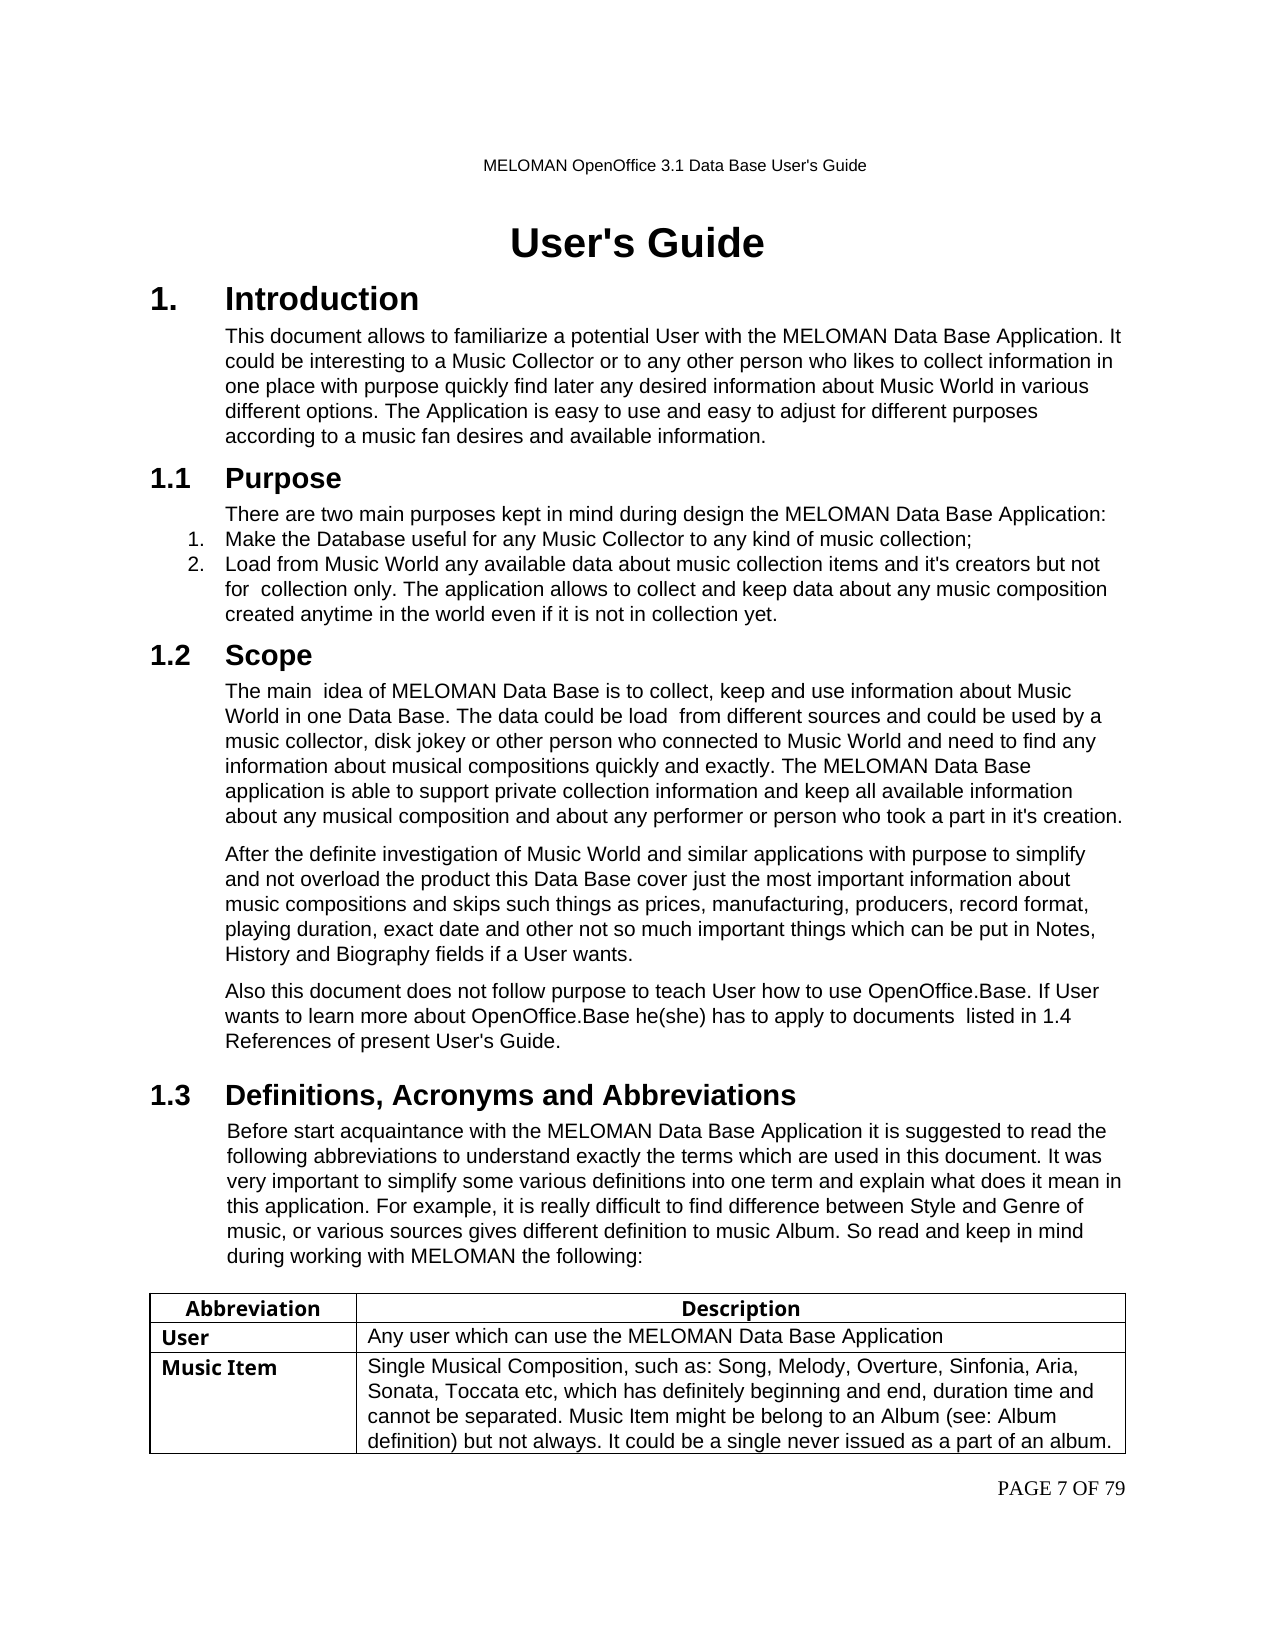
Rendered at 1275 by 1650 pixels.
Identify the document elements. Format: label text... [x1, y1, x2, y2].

subtitle Definitions, Acronyms and Abbreviations [150, 1078, 1125, 1111]
table_cell User [151, 1323, 356, 1352]
text This document allows to familiarize a potential User with the MELOMAN Data Base Application. It could be interesting to a Music Collector or to any other person who likes to collect information in one place with purpose quickly find later any desired information about Music World in various different options. The Application is easy to use and easy to adjust for different purposes according to a music fan desires and available information. [225, 323, 1125, 448]
table_header Abbreviation [151, 1294, 356, 1322]
table_cell Single Musical Composition, such as: Song, Melody, Overture, Sinfonia, Aria, Sonata, Toccata etc, which has definitely beginning and end, duration time and cannot be separated. Music Item might be belong to an Album (see: Album definition) but not always. It could be a single never issued as a part of an album. [357, 1353, 1125, 1453]
text The main idea of MELOMAN Data Base is to collect, keep and use information about Music World in one Data Base. The data could be load from different sources and could be used by a music collector, disk jokey or other person who connected to Music World and need to find any information about musical compositions quickly and exactly. The MELOMAN Data Base application is able to support private collection information and keep all available information about any musical composition and about any performer or person who took a part in it's creation. [225, 678, 1125, 828]
table_header Description [357, 1294, 1125, 1322]
table_cell Music Item [151, 1353, 356, 1453]
subtitle Purpose [150, 461, 1125, 494]
table_cell Any user which can use the MELOMAN Data Base Application [357, 1323, 1125, 1352]
text Before start acquaintance with the MELOMAN Data Base Application it is suggested to read the following abbreviations to understand exactly the terms which are used in this document. It was very important to simplify some various definitions into one term and explain what does it mean in this application. For example, it is really difficult to find difference between Style and Genre of music, or various sources gives different definition to music Album. So read and keep in mind during working with MELOMAN the following: [227, 1118, 1125, 1268]
title User's Guide [150, 218, 1125, 266]
text Also this document does not follow purpose to teach User how to use OpenOffice.Base. If User wants to learn more about OpenOffice.Base he(she) has to apply to documents listed in 1.4 References of present User's Guide. [225, 978, 1125, 1053]
list There are two main purposes kept in mind during design the MELOMAN Data Base Application: [187, 501, 1125, 526]
list Load from Music World any available data about music collection items and it's creators but not for collection only. The application allows to collect and keep data about any music composition created anytime in the world even if it is not in collection yet. [187, 551, 1125, 626]
text After the definite investigation of Music World and similar applications with purpose to simplify and not overload the product this Data Base cover just the most important information about music compositions and skips such things as prices, manufacturing, producers, record format, playing duration, exact date and other not so much important things which can be put in Notes, History and Biography fields if a User wants. [225, 840, 1125, 965]
list Make the Database useful for any Music Collector to any kind of music collection; [187, 526, 1125, 551]
subtitle Scope [150, 638, 1125, 672]
subtitle Introduction [150, 278, 1125, 317]
